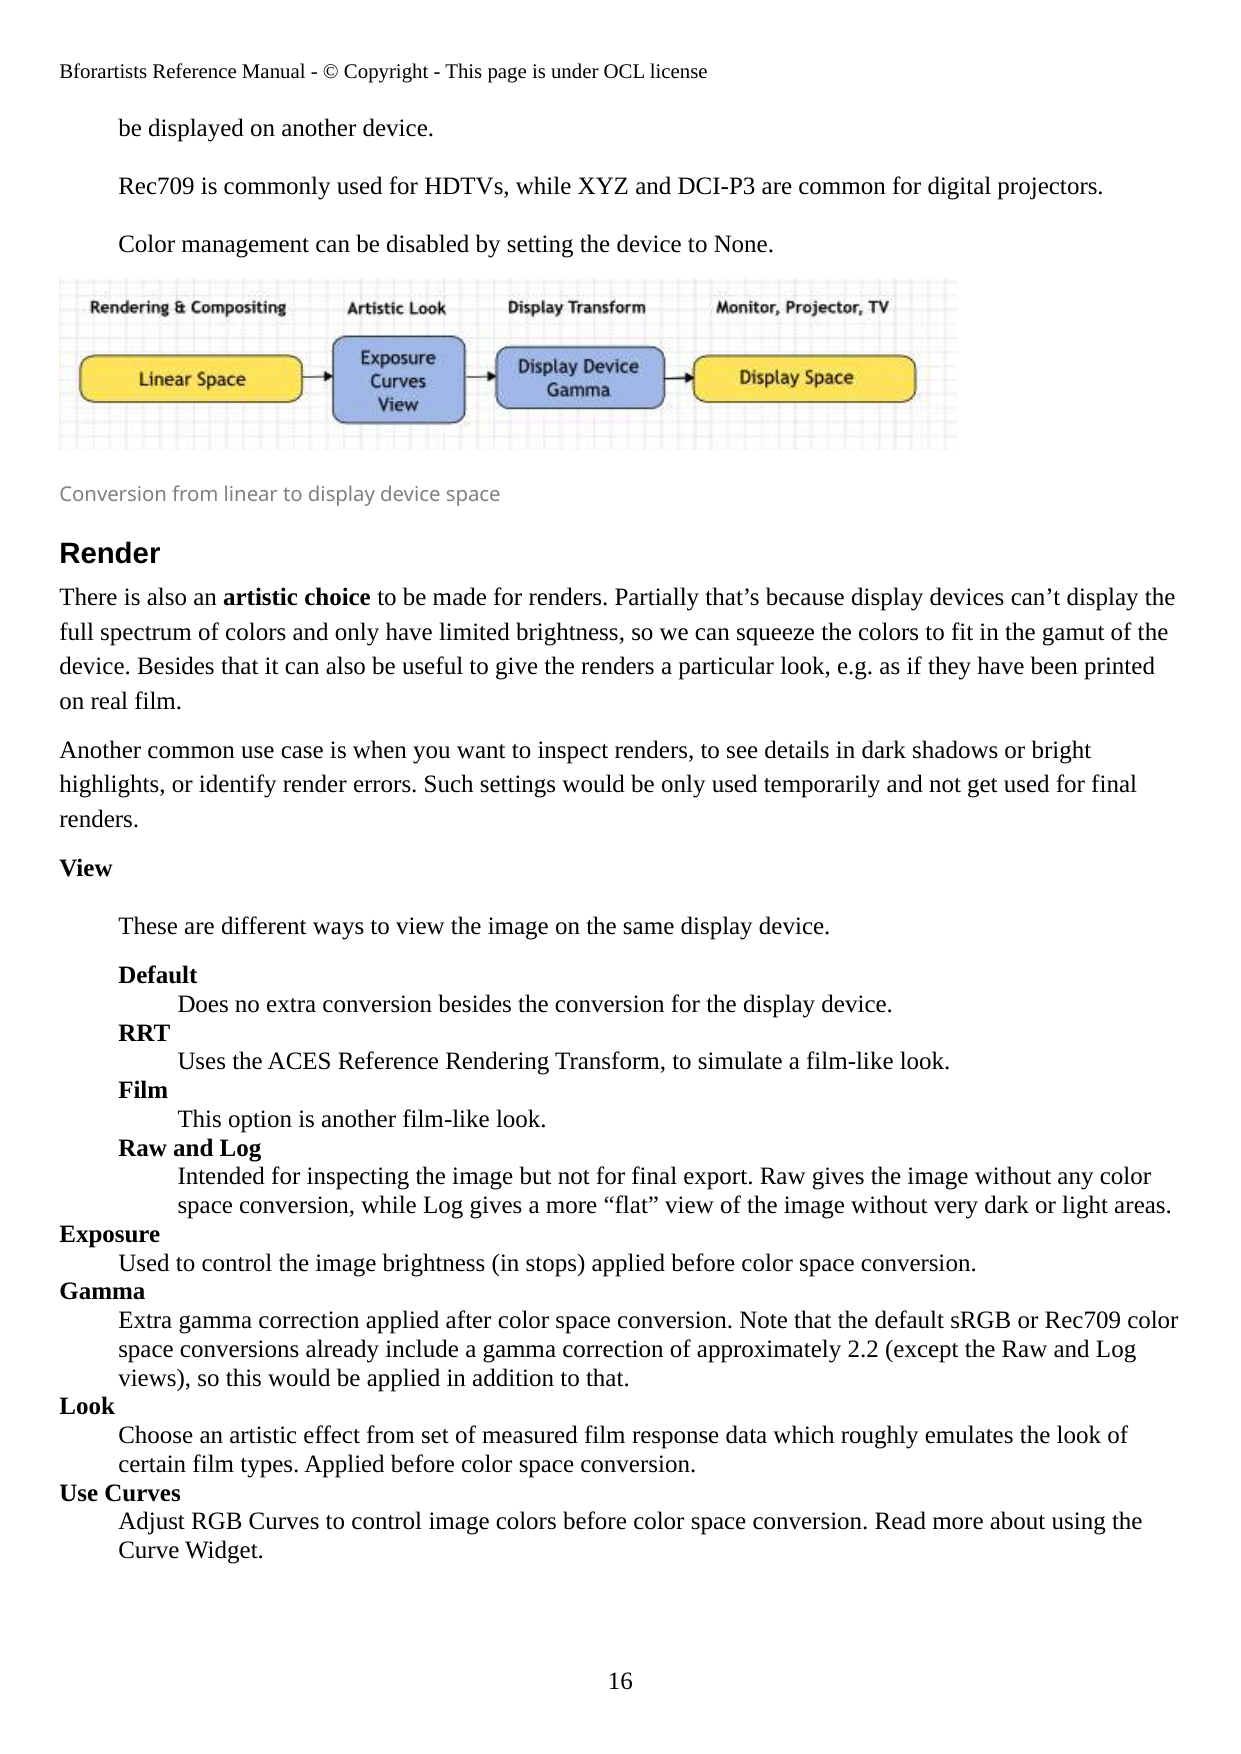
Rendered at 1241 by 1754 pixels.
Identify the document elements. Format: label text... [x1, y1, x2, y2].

subtitle Raw and Log [118, 1133, 1181, 1161]
text Color management can be disabled by setting the device to None. [118, 229, 1181, 258]
subtitle Gamma [59, 1276, 1181, 1305]
list Adjust RGB Curves to control image colors before color space conversion. Read more about using the Curve Widget. [118, 1506, 1181, 1564]
text There is also an artistic choice to be made for renders. Partially that’s because display devices can’t display the full spectrum of colors and only have limited brightness, so we can squeeze the colors to fit in the gamut of the device. Besides that it can also be useful to give the renders a particular look, e.g. as if they have been printed on real film. [59, 582, 1181, 714]
list This option is another film-like look. [177, 1104, 1181, 1133]
list Extra gamma correction applied after color space conversion. Note that the default sRGB or Rec709 color space conversions already include a gamma correction of approximately 2.2 (except the Raw and Log views), so this would be applied in addition to that. [118, 1305, 1181, 1391]
subtitle Default [118, 960, 1181, 989]
picture [59, 278, 958, 450]
subtitle RRT [118, 1018, 1181, 1046]
list Does no extra conversion besides the conversion for the display device. [177, 989, 1181, 1018]
text Another common use case is when you want to inspect renders, to see details in dark shadows or bright highlights, or identify render errors. Such settings would be only used temporarily and not get used for final renders. [59, 735, 1181, 833]
list Used to control the image brightness (in stops) applied before color space conversion. [118, 1248, 1181, 1276]
list Uses the ACES Reference Rendering Transform, to simulate a film-like look. [177, 1046, 1181, 1075]
list Choose an artistic effect from set of measured film response data which roughly emulates the look of certain film types. Applied before color space conversion. [118, 1420, 1181, 1478]
list Intended for inspecting the image but not for final export. Raw gives the image without any color space conversion, while Log gives a more “flat” view of the image without very dark or light areas. [177, 1161, 1181, 1219]
text These are different ways to view the image on the same display device. [118, 911, 1181, 940]
text Conversion from linear to display device space [59, 476, 1181, 507]
list Rec709 is commonly used for HDTVs, while XYZ and DCI-P3 are common for digital projectors. [118, 171, 1181, 199]
subtitle View [59, 853, 1181, 882]
subtitle Exposure [59, 1219, 1181, 1248]
subtitle Film [118, 1075, 1181, 1104]
subtitle Render [59, 536, 1181, 570]
subtitle Use Curves [59, 1478, 1181, 1506]
subtitle Look [59, 1391, 1181, 1420]
list be displayed on another device. [118, 113, 1181, 141]
